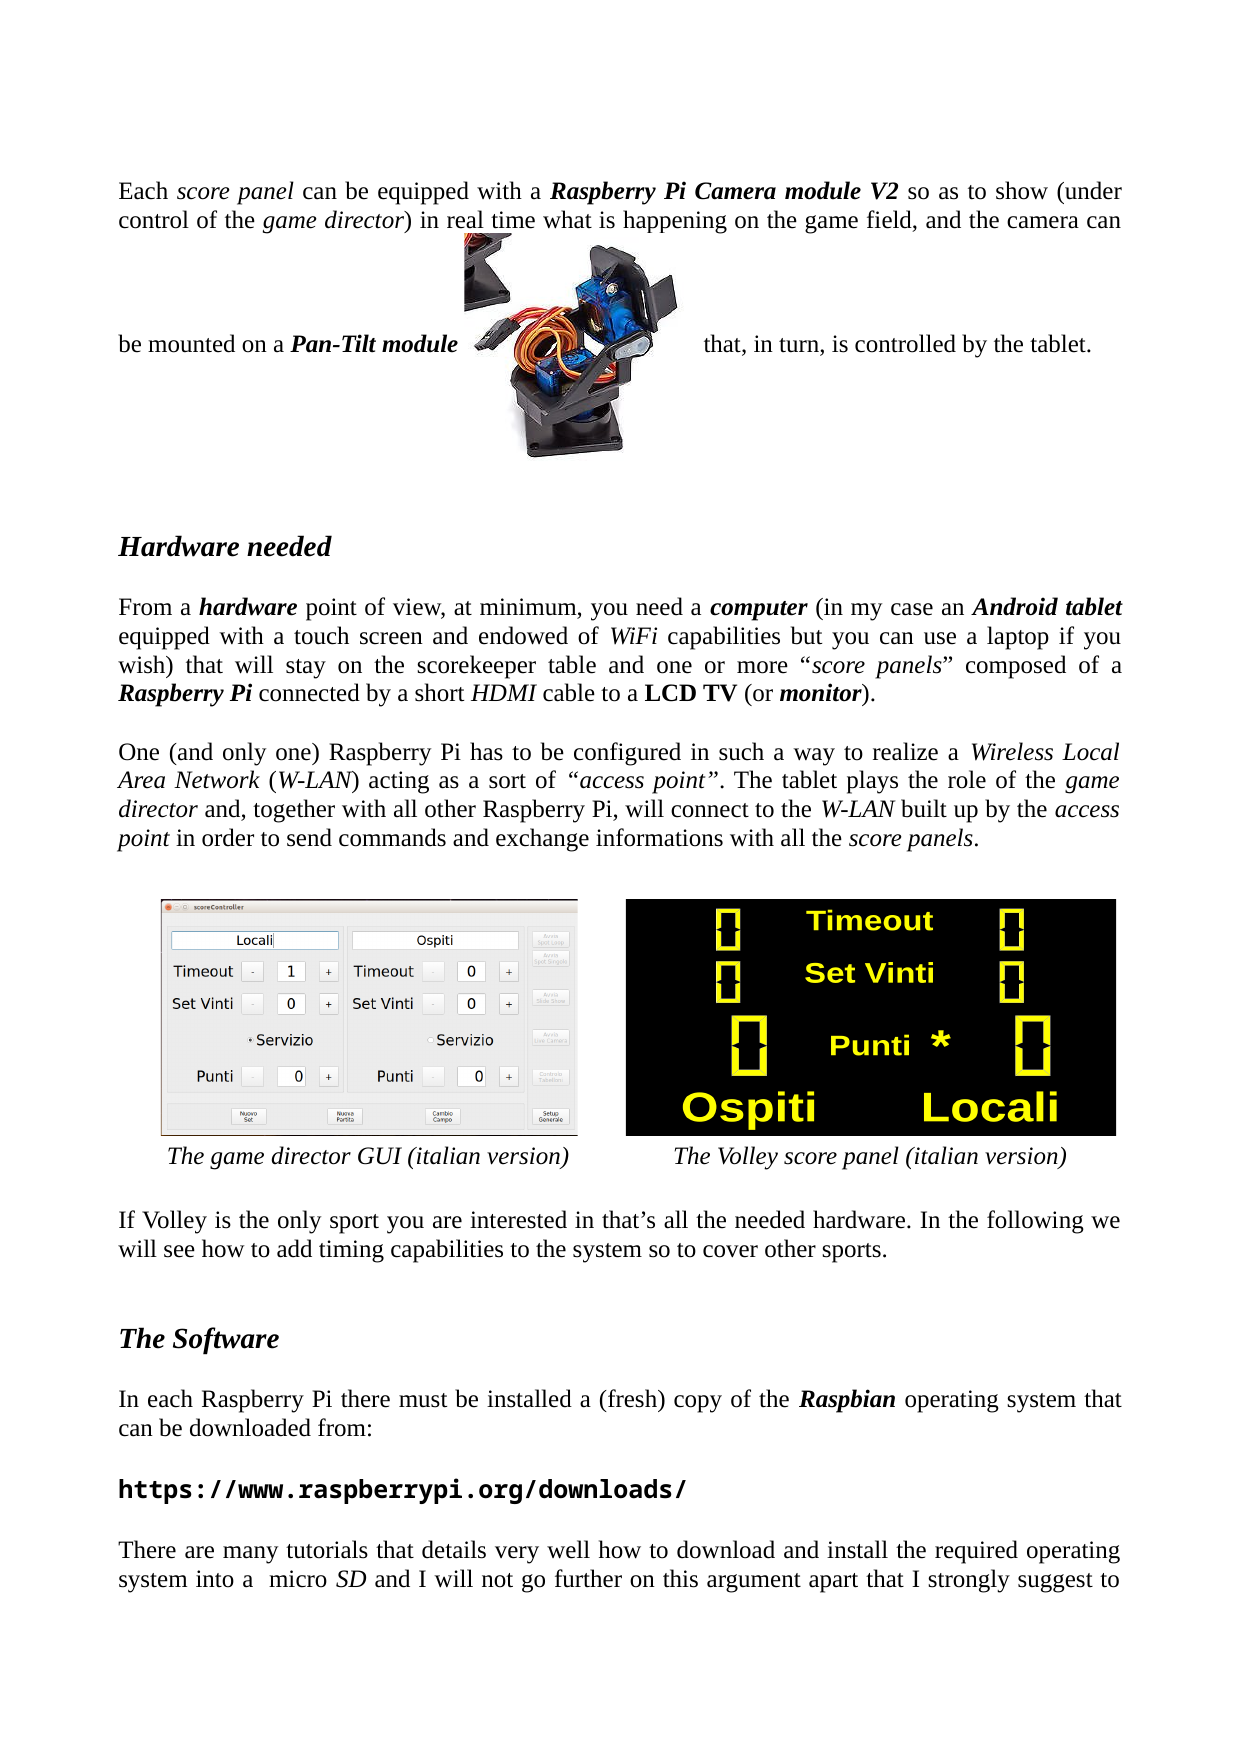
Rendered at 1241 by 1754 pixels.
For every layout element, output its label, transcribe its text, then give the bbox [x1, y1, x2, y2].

text One (and only one) Raspberry Pi has to be configured in such a way to realize a Wireless Local Area Network (W-LAN) acting as a sort of “access point”. The tablet plays the role of the game director and, together with all other Raspberry Pi, will connect to the W-LAN built up by the access point in order to send commands and exchange informations with all the score panels. [118, 737, 1122, 852]
picture [160, 899, 578, 1136]
text If Volley is the only sport you are interested in that’s all the needed hardware. In the following we will see how to add timing capabilities to the system so to cover other sports. [118, 1205, 1122, 1262]
text Hardware needed [118, 529, 1122, 563]
text https://www.raspberrypi.org/downloads/ [118, 1472, 1122, 1506]
table_header [620, 881, 1122, 1176]
text There are many tutorials that details very well how to download and install the required operating system into a micro SD and I will not go further on this argument apart that I strongly suggest to [118, 1535, 1122, 1593]
text Each score panel can be equipped with a Raspberry Pi Camera module V2 so as to show (under control of the game director) in real time what is happening on the game field, and the camera can be mounted on a Pan-Tilt module that, in turn, is controlled by the tablet. [118, 176, 1122, 470]
text From a hardware point of view, at minimum, you need a computer (in my case an Android tablet equipped with a touch screen and endowed of WiFi capabilities but you can use a laptop if you wish) that will stay on the scorekeeper table and one or more “score panels” composed of a Raspberry Pi connected by a short HDMI cable to a LCD TV (or monitor). [118, 592, 1122, 707]
picture [464, 233, 698, 471]
text In each Raspberry Pi there must be installed a (fresh) copy of the Raspbian operating system that can be downloaded from: [118, 1384, 1122, 1442]
picture [625, 899, 1117, 1136]
text The Software [118, 1322, 1122, 1355]
table_header [118, 881, 620, 1176]
